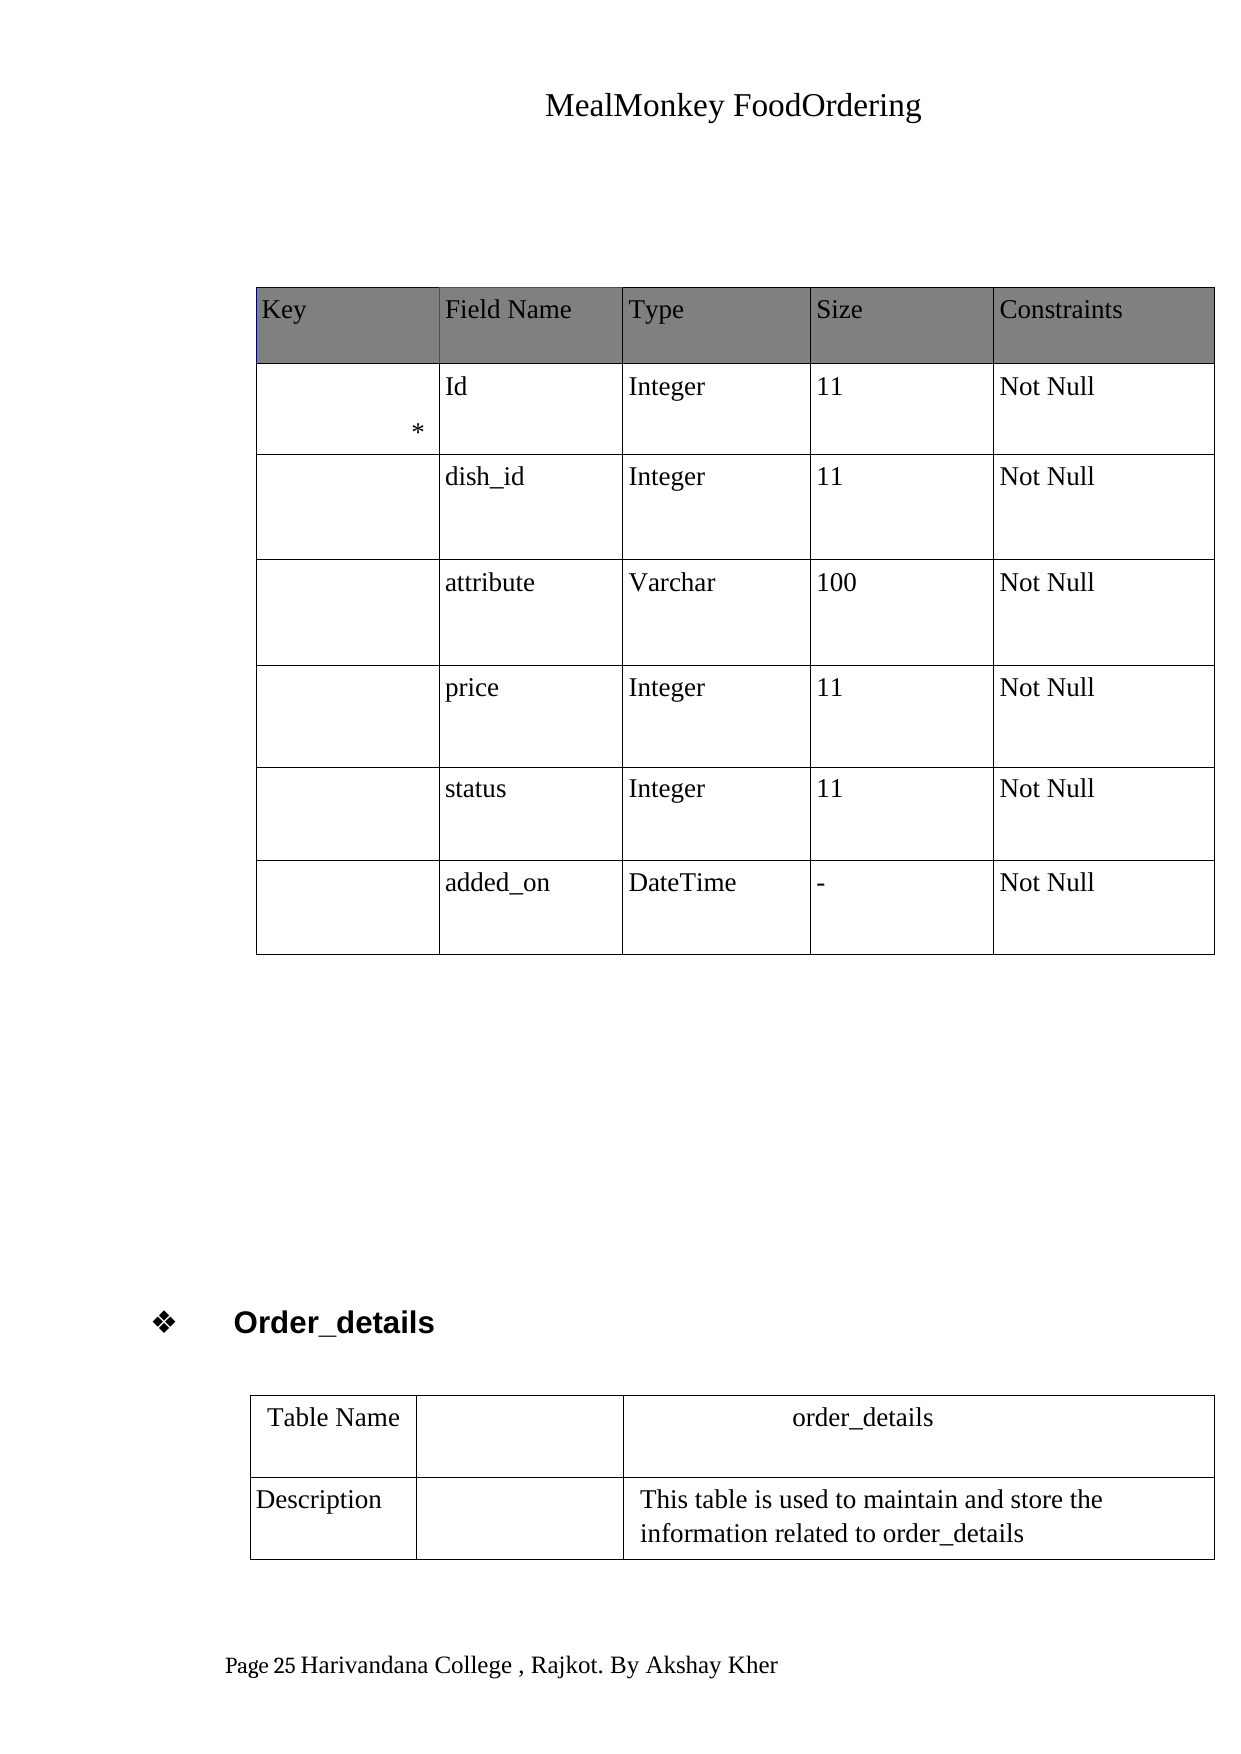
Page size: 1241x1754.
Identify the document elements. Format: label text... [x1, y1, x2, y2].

table_header order_details [624, 1396, 1214, 1477]
table_cell [257, 560, 439, 665]
table_cell [257, 666, 439, 766]
table_cell 11 [811, 666, 993, 766]
table_cell Integer [623, 455, 810, 559]
table_cell Integer [623, 768, 810, 860]
table_cell price [440, 666, 622, 766]
table_cell Not Null [994, 768, 1214, 860]
table_header Size [811, 288, 993, 363]
table_cell Not Null [994, 861, 1214, 954]
table_cell Varchar [623, 560, 810, 665]
table_cell dish_id [440, 455, 622, 559]
table_header Field Name [440, 288, 622, 363]
table_cell [417, 1478, 623, 1559]
table_cell [257, 455, 439, 559]
table_cell Id [440, 364, 622, 454]
table_cell [257, 768, 439, 860]
table_cell Not Null [994, 455, 1214, 559]
table_cell DateTime [623, 861, 810, 954]
table_cell Integer [623, 364, 810, 454]
table_cell 11 [811, 455, 993, 559]
table_header Constraints [994, 288, 1214, 363]
table_header Table Name [251, 1396, 416, 1477]
table_cell Description [251, 1478, 416, 1559]
table_cell attribute [440, 560, 622, 665]
table_cell Integer [623, 666, 810, 766]
table_cell 11 [811, 364, 993, 454]
table_header Type [623, 288, 810, 363]
table_cell [257, 861, 439, 954]
table_cell - [811, 861, 993, 954]
table_header Key [257, 288, 439, 363]
table_cell added_on [440, 861, 622, 954]
table_cell Not Null [994, 560, 1214, 665]
table_cell * [257, 364, 439, 454]
table_cell Not Null [994, 666, 1214, 766]
text ❖ Order_details [150, 1300, 1214, 1343]
table_header [417, 1396, 623, 1477]
table_cell Not Null [994, 364, 1214, 454]
table_cell status [440, 768, 622, 860]
table_cell 100 [811, 560, 993, 665]
table_cell 11 [811, 768, 993, 860]
table_cell This table is used to maintain and store the information related to order_details [624, 1478, 1214, 1559]
